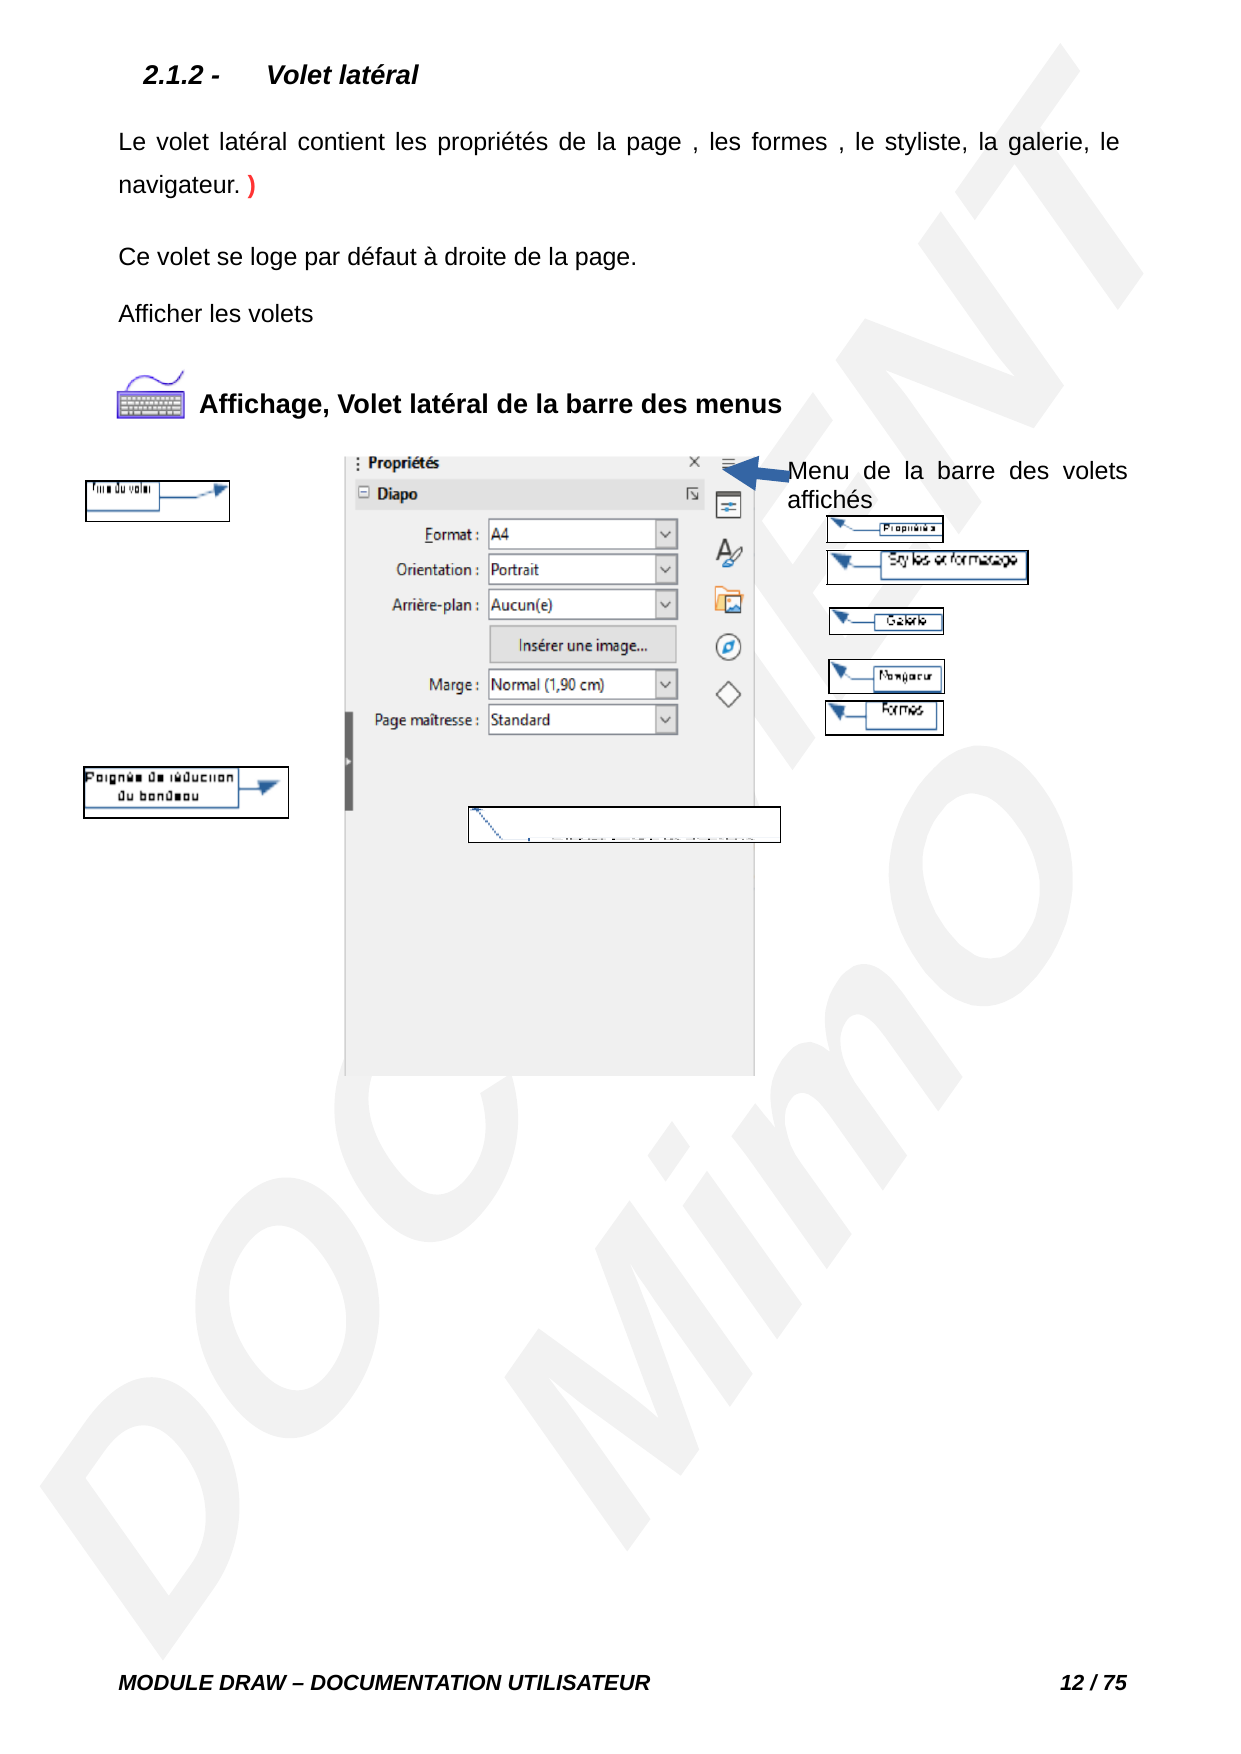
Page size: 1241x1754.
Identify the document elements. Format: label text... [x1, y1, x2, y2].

subtitle Volet latéral [143, 59, 1122, 90]
text Afficher les volets [118, 299, 1122, 328]
text Le volet latéral contient les propriétés de la page , les formes , le styliste, la galerie, le navigateur. ) [118, 126, 1122, 198]
picture [344, 456, 755, 1076]
picture [828, 551, 1027, 584]
picture [826, 702, 943, 734]
picture [830, 609, 943, 634]
text Affichage, Volet latéral de la barre des menus [188, 388, 1122, 419]
table_header [77, 450, 330, 1111]
picture [828, 517, 942, 542]
picture [87, 482, 229, 521]
picture [112, 358, 188, 433]
picture [830, 660, 944, 693]
table_header [755, 480, 781, 806]
table_header [330, 450, 781, 1111]
table_header Menu de la barre des volets affichés [781, 450, 1134, 1111]
text Ce volet se loge par défaut à droite de la page. [118, 241, 1122, 270]
picture [469, 808, 780, 842]
picture [85, 768, 288, 817]
